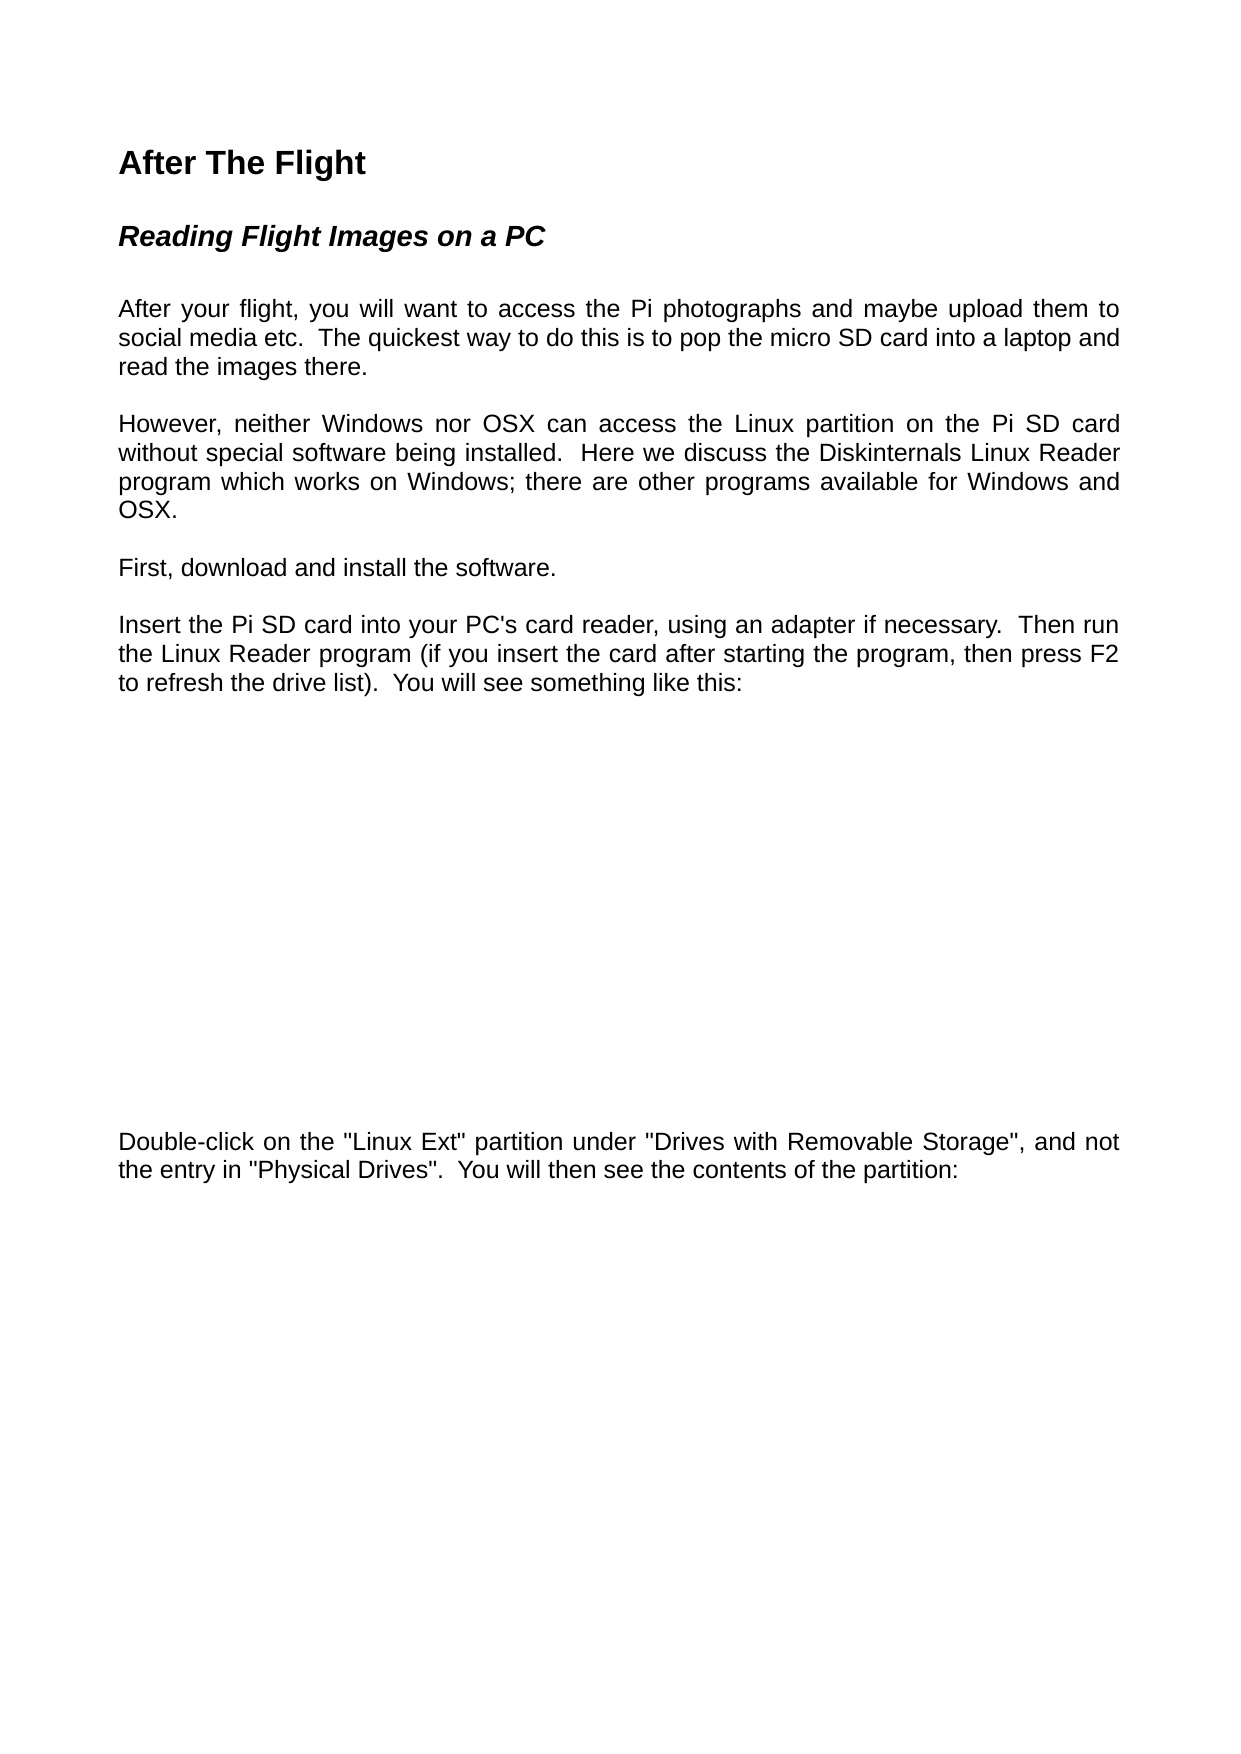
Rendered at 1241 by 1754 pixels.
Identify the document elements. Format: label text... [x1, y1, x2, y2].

text Insert the Pi SD card into your PC's card reader, using an adapter if necessary. Then run the Linux Reader program (if you insert the card after starting the program, then press F2 to refresh the drive list). You will see something like this: [118, 610, 1122, 697]
subtitle After The Flight [118, 143, 1122, 182]
text First, download and install the software. [118, 553, 1122, 582]
text Double-click on the "Linux Ext" partition under "Drives with Removable Storage", and not the entry in "Physical Drives". You will then see the contents of the partition: [118, 1127, 1122, 1184]
text However, neither Windows nor OSX can access the Linux partition on the Pi SD card without special software being installed. Here we discuss the Diskinternals Linux Reader program which works on Windows; there are other programs available for Windows and OSX. [118, 409, 1122, 524]
text After your flight, you will want to access the Pi photographs and maybe upload them to social media etc. The quickest way to do this is to pop the micro SD card into a laptop and read the images there. [118, 294, 1122, 380]
subtitle Reading Flight Images on a PC [118, 219, 1122, 253]
